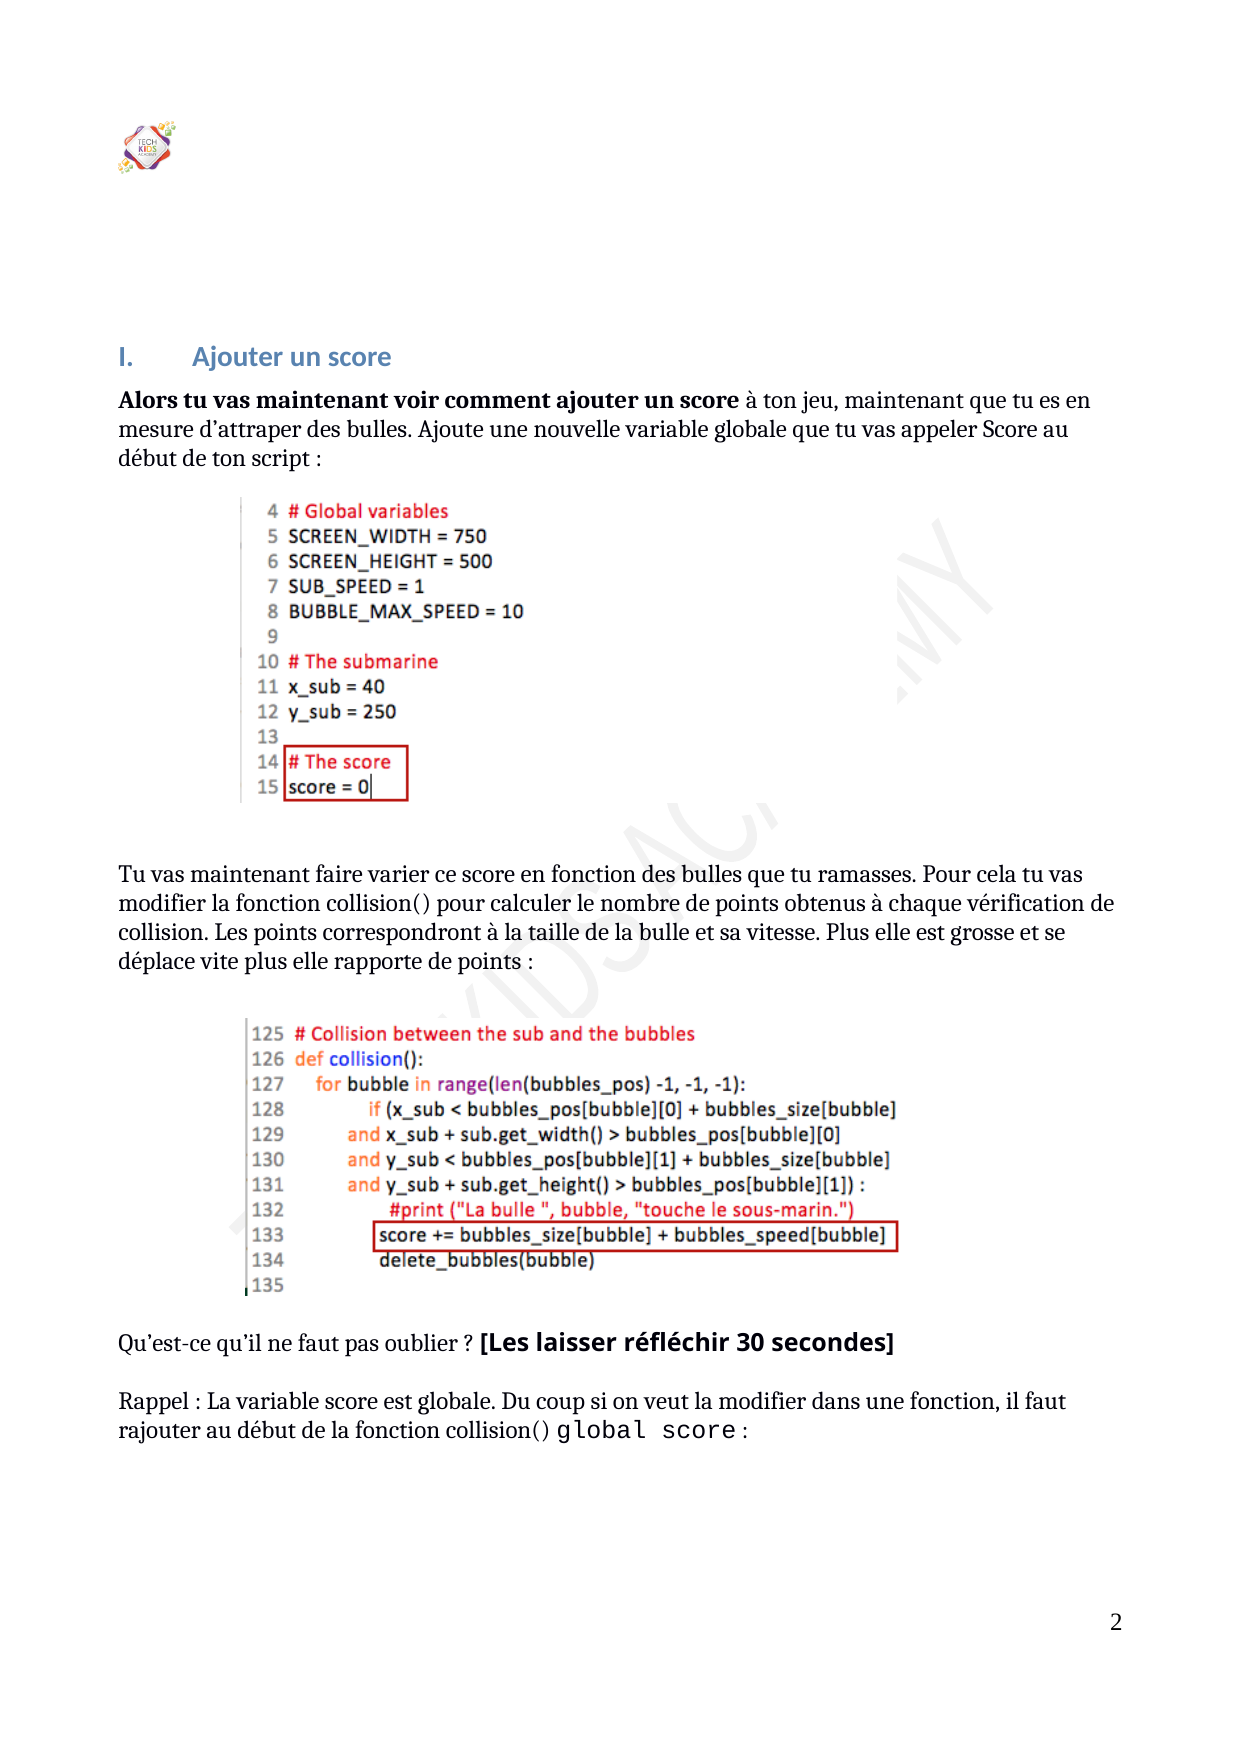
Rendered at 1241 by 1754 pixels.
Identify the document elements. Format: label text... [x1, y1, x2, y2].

text Rappel : La variable score est globale. Du coup si on veut la modifier dans une fonction, il faut rajouter au début de la fonction collision() global score : [118, 1387, 1122, 1446]
text Tu vas maintenant faire varier ce score en fonction des bulles que tu ramasses. Pour cela tu vas modifier la fonction collision() pour calculer le nombre de points obtenus à chaque vérification de collision. Les points correspondront à la taille de la bulle et sa vitesse. Plus elle est grosse et se déplace vite plus elle rapporte de points : [118, 860, 1122, 975]
subtitle Ajouter un score [118, 338, 1122, 374]
picture [240, 497, 898, 803]
text Qu’est-ce qu’il ne faut pas oublier ? [Les laisser réfléchir 30 secondes] [118, 1324, 1122, 1358]
text Alors tu vas maintenant voir comment ajouter un score à ton jeu, maintenant que tu es en mesure d’attraper des bulles. Ajoute une nouvelle variable globale que tu vas appeler Score au début de ton script : [118, 386, 1122, 473]
picture [245, 1018, 999, 1296]
picture [118, 118, 176, 176]
